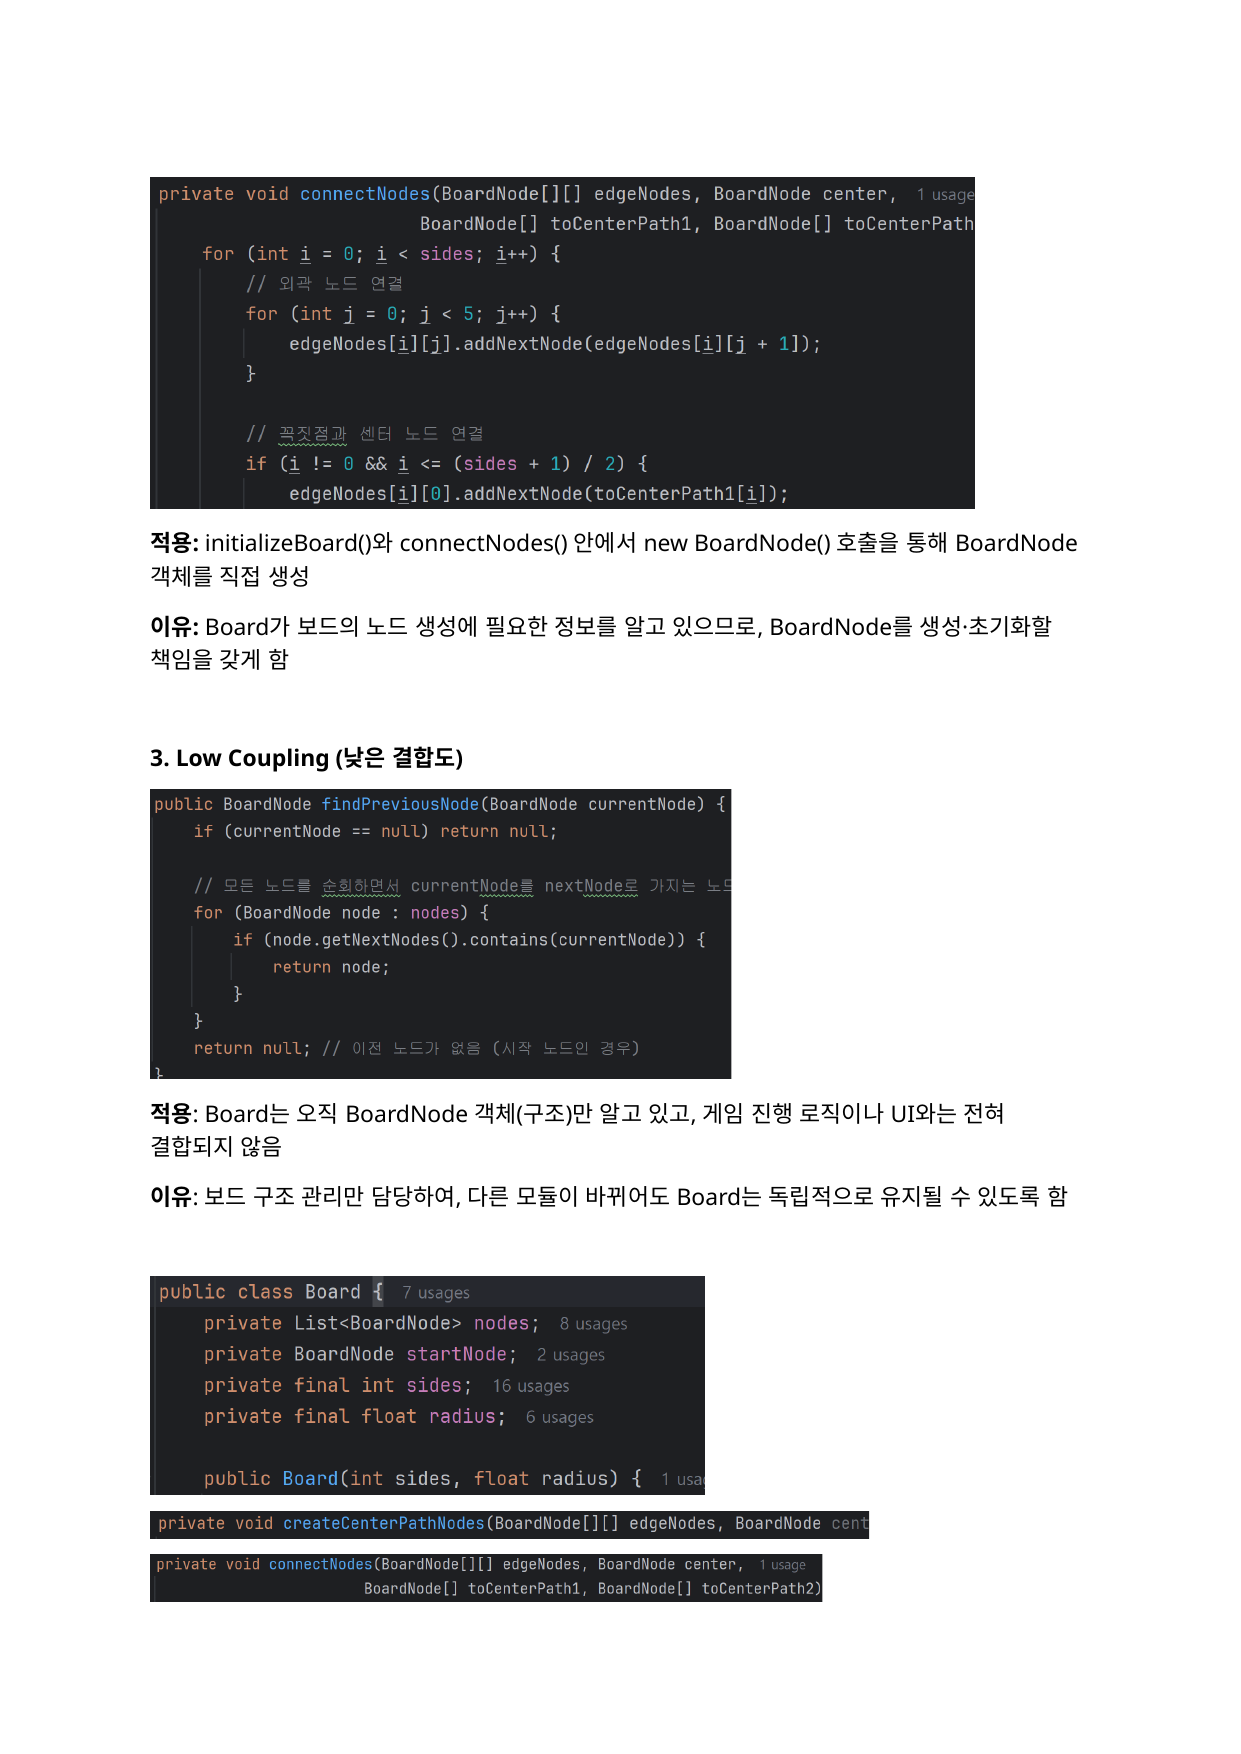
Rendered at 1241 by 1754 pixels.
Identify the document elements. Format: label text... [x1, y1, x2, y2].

text 3. Low Coupling (낮은 결합도) [150, 739, 1090, 773]
text 이유: Board가 보드의 노드 생성에 필요한 정보를 알고 있으므로, BoardNode를 생성·초기화할 책임을 갖게 함 [150, 608, 1090, 675]
text 적용: Board는 오직 BoardNode 객체(구조)만 알고 있고, 게임 진행 로직이나 UI와는 전혀 결합되지 않음 [150, 1096, 1090, 1162]
text 적용: initializeBoard()와 connectNodes() 안에서 new BoardNode() 호출을 통해 BoardNode 객체를 직접 생성 [150, 525, 1090, 592]
text 이유: 보드 구조 관리만 담당하여, 다른 모듈이 바뀌어도 Board는 독립적으로 유지될 수 있도록 함 [150, 1179, 1090, 1212]
